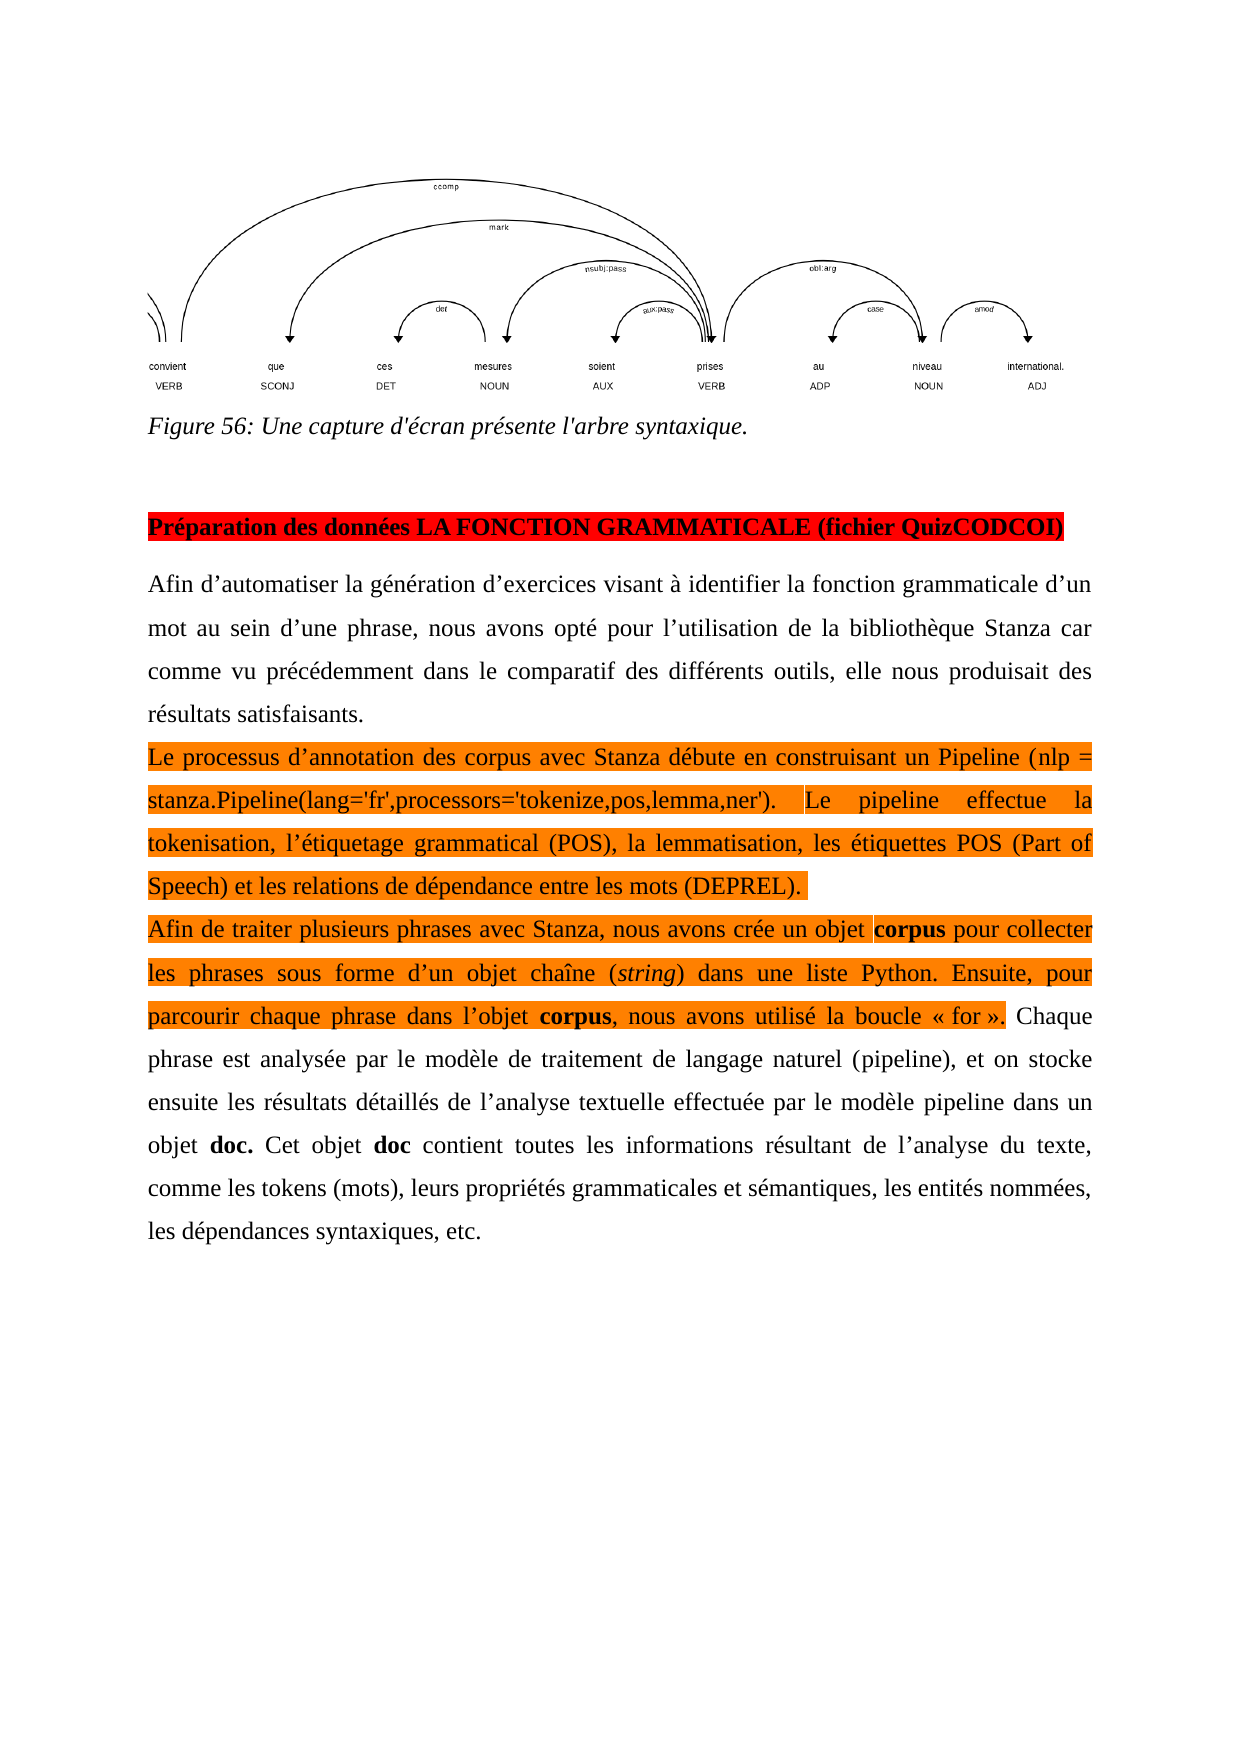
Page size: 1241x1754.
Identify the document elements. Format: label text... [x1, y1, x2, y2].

text Afin de traiter plusieurs phrases avec Stanza, nous avons crée un objet corpus pour collecter les phrases sous forme d’un objet chaîne (string) dans une liste Python. Ensuite, pour parcourir chaque phrase dans l’objet corpus, nous avons utilisé la boucle « for ». Chaque phrase est analysée par le modèle de traitement de langage naturel (pipeline), et on stocke ensuite les résultats détaillés de l’analyse textuelle effectuée par le modèle pipeline dans un objet doc. Cet objet doc contient toutes les informations résultant de l’analyse du texte, comme les tokens (mots), leurs propriétés grammaticales et sémantiques, les entités nommées, les dépendances syntaxiques, etc. [148, 914, 1092, 1245]
text Afin d’automatiser la génération d’exercices visant à identifier la fonction grammaticale d’un mot au sein d’une phrase, nous avons opté pour l’utilisation de la bibliothèque Stanza car comme vu précédemment dans le comparatif des différents outils, elle nous produisait des résultats satisfaisants. [148, 569, 1092, 728]
text Le processus d’annotation des corpus avec Stanza débute en construisant un Pipeline (nlp = stanza.Pipeline(lang='fr',processors='tokenize,pos,lemma,ner'). Le pipeline effectue la tokenisation, l’étiquetage grammatical (POS), la lemmatisation, les étiquettes POS (Part of Speech) et les relations de dépendance entre les mots (DEPREL). [148, 742, 1092, 900]
text Figure 50: Une capture d'écran présente l'arbre syntaxique. [148, 411, 1092, 440]
text Préparation des données LA FONCTION GRAMMATICALE (fichier QuizCODCOI) [148, 512, 1092, 541]
picture [147, 160, 1093, 411]
